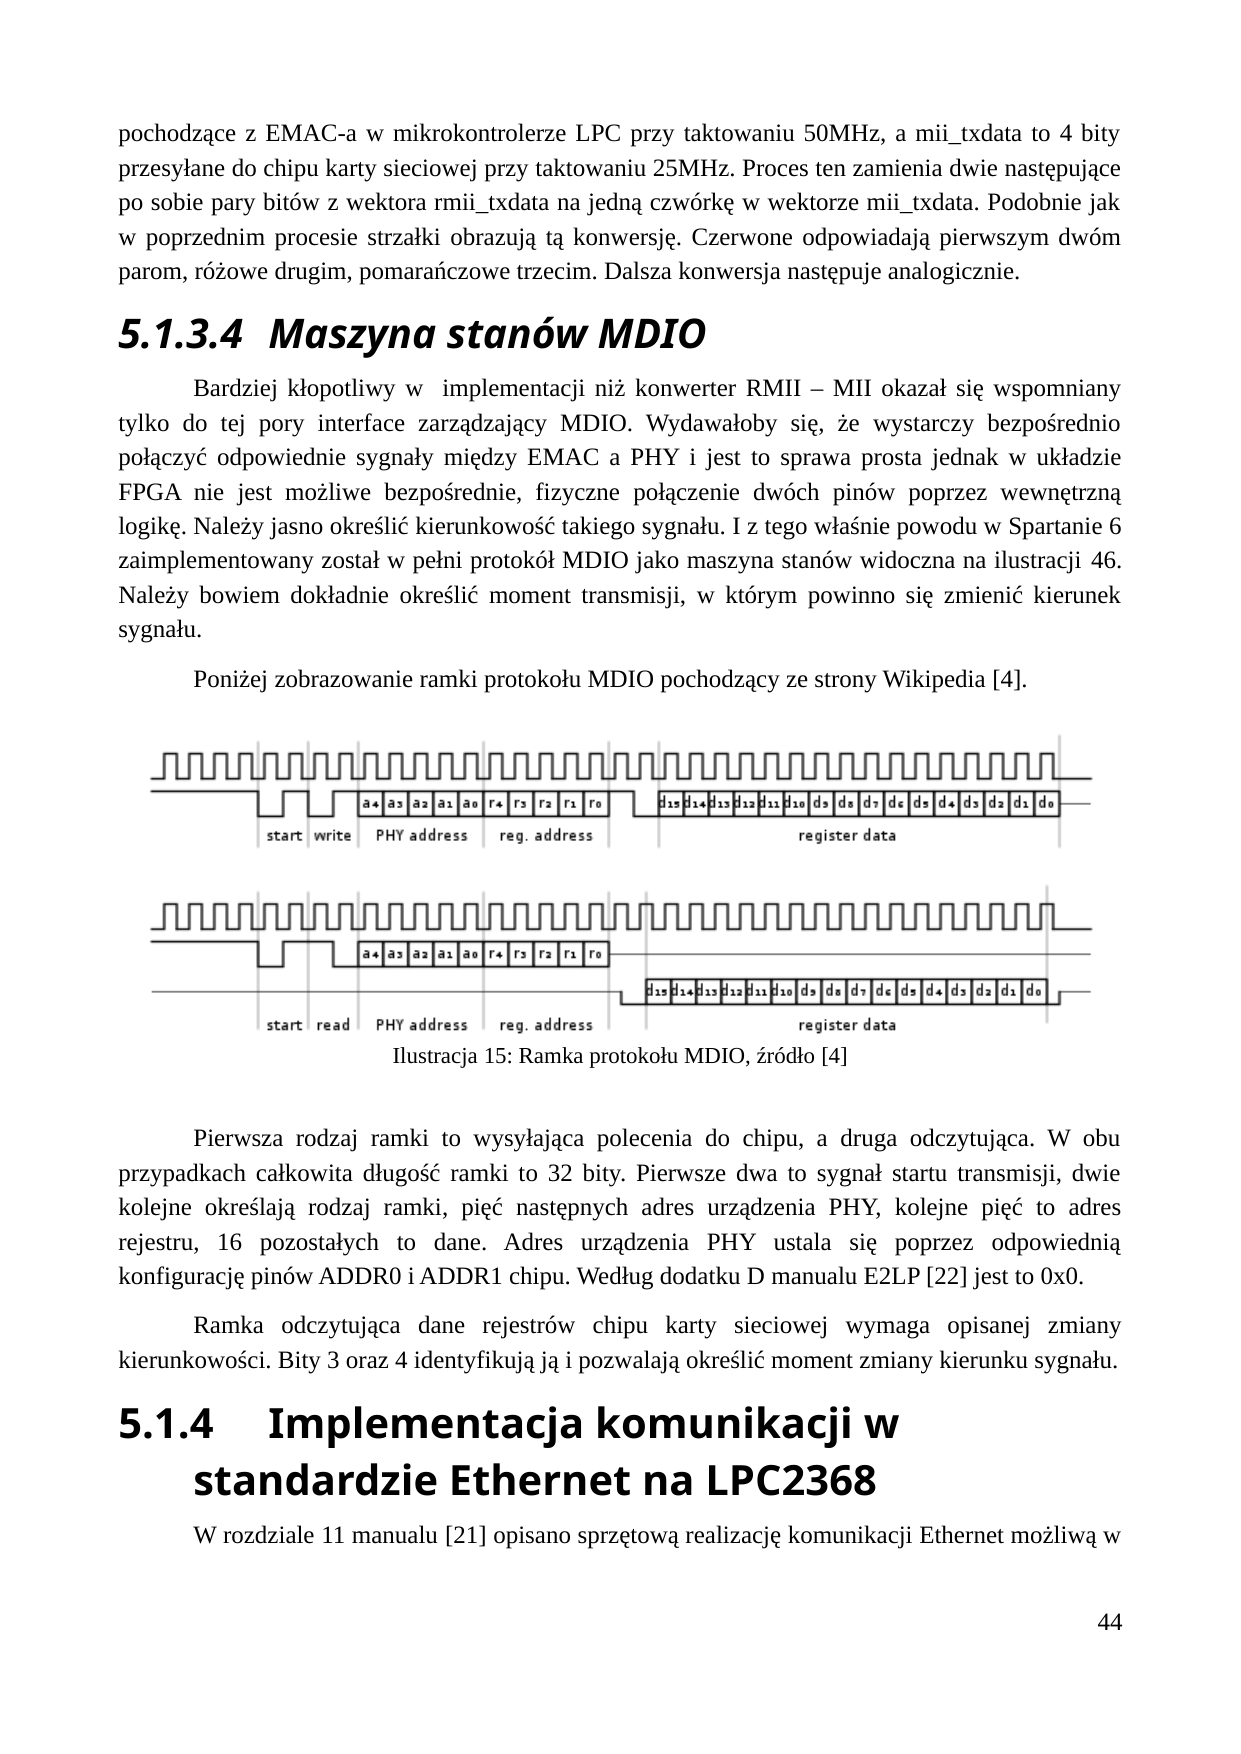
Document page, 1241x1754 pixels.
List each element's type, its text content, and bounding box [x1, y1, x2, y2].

text Ilustracja 15: Ramka protokołu MDIO, źródło [4] [128, 1043, 1112, 1069]
picture [127, 725, 1113, 1043]
text pochodzące z EMAC-a w mikrokontrolerze LPC przy taktowaniu 50MHz, a mii_txdata to 4 bity przesyłane do chipu karty sieciowej przy taktowaniu 25MHz. Proces ten zamienia dwie następujące po sobie pary bitów z wektora rmii_txdata na jedną czwórkę w wektorze mii_txdata. Podobnie jak w poprzednim procesie strzałki obrazują tą konwersję. Czerwone odpowiadają pierwszym dwóm parom, różowe drugim, pomarańczowe trzecim. Dalsza konwersja następuje analogicznie. [118, 118, 1122, 285]
text Poniżej zobrazowanie ramki protokołu MDIO pochodzący ze strony Wikipedia [4]. [118, 664, 1122, 692]
text Bardziej kłopotliwy w implementacji niż konwerter RMII – MII okazał się wspomniany tylko do tej pory interface zarządzający MDIO. Wydawałoby się, że wystarczy bezpośrednio połączyć odpowiednie sygnały między EMAC a PHY i jest to sprawa prosta jednak w układzie FPGA nie jest możliwe bezpośrednie, fizyczne połączenie dwóch pinów poprzez wewnętrzną logikę. Należy jasno określić kierunkowość takiego sygnału. I z tego właśnie powodu w Spartanie 6 zaimplementowany został w pełni protokół MDIO jako maszyna stanów widoczna na ilustracji 46. Należy bowiem dokładnie określić moment transmisji, w którym powinno się zmienić kierunek sygnału. [118, 373, 1122, 643]
subtitle Maszyna stanów MDIO [118, 305, 1122, 361]
text Pierwsza rodzaj ramki to wysyłająca polecenia do chipu, a druga odczytująca. W obu przypadkach całkowita długość ramki to 32 bity. Pierwsze dwa to sygnał startu transmisji, dwie kolejne określają rodzaj ramki, pięć następnych adres urządzenia PHY, kolejne pięć to adres rejestru, 16 pozostałych to dane. Adres urządzenia PHY ustala się poprzez odpowiednią konfigurację pinów ADDR0 i ADDR1 chipu. Według dodatku D manualu E2LP [22] jest to 0x0. [118, 1123, 1122, 1290]
text W rozdziale 11 manualu [21] opisano sprzętową realizację komunikacji Ethernet możliwą w [118, 1520, 1122, 1549]
subtitle Implementacja komunikacji w standardzie Ethernet na LPC2368 [118, 1394, 1122, 1508]
text Ramka odczytująca dane rejestrów chipu karty sieciowej wymaga opisanej zmiany kierunkowości. Bity 3 oraz 4 identyfikują ją i pozwalają określić moment zmiany kierunku sygnału. [118, 1311, 1122, 1374]
